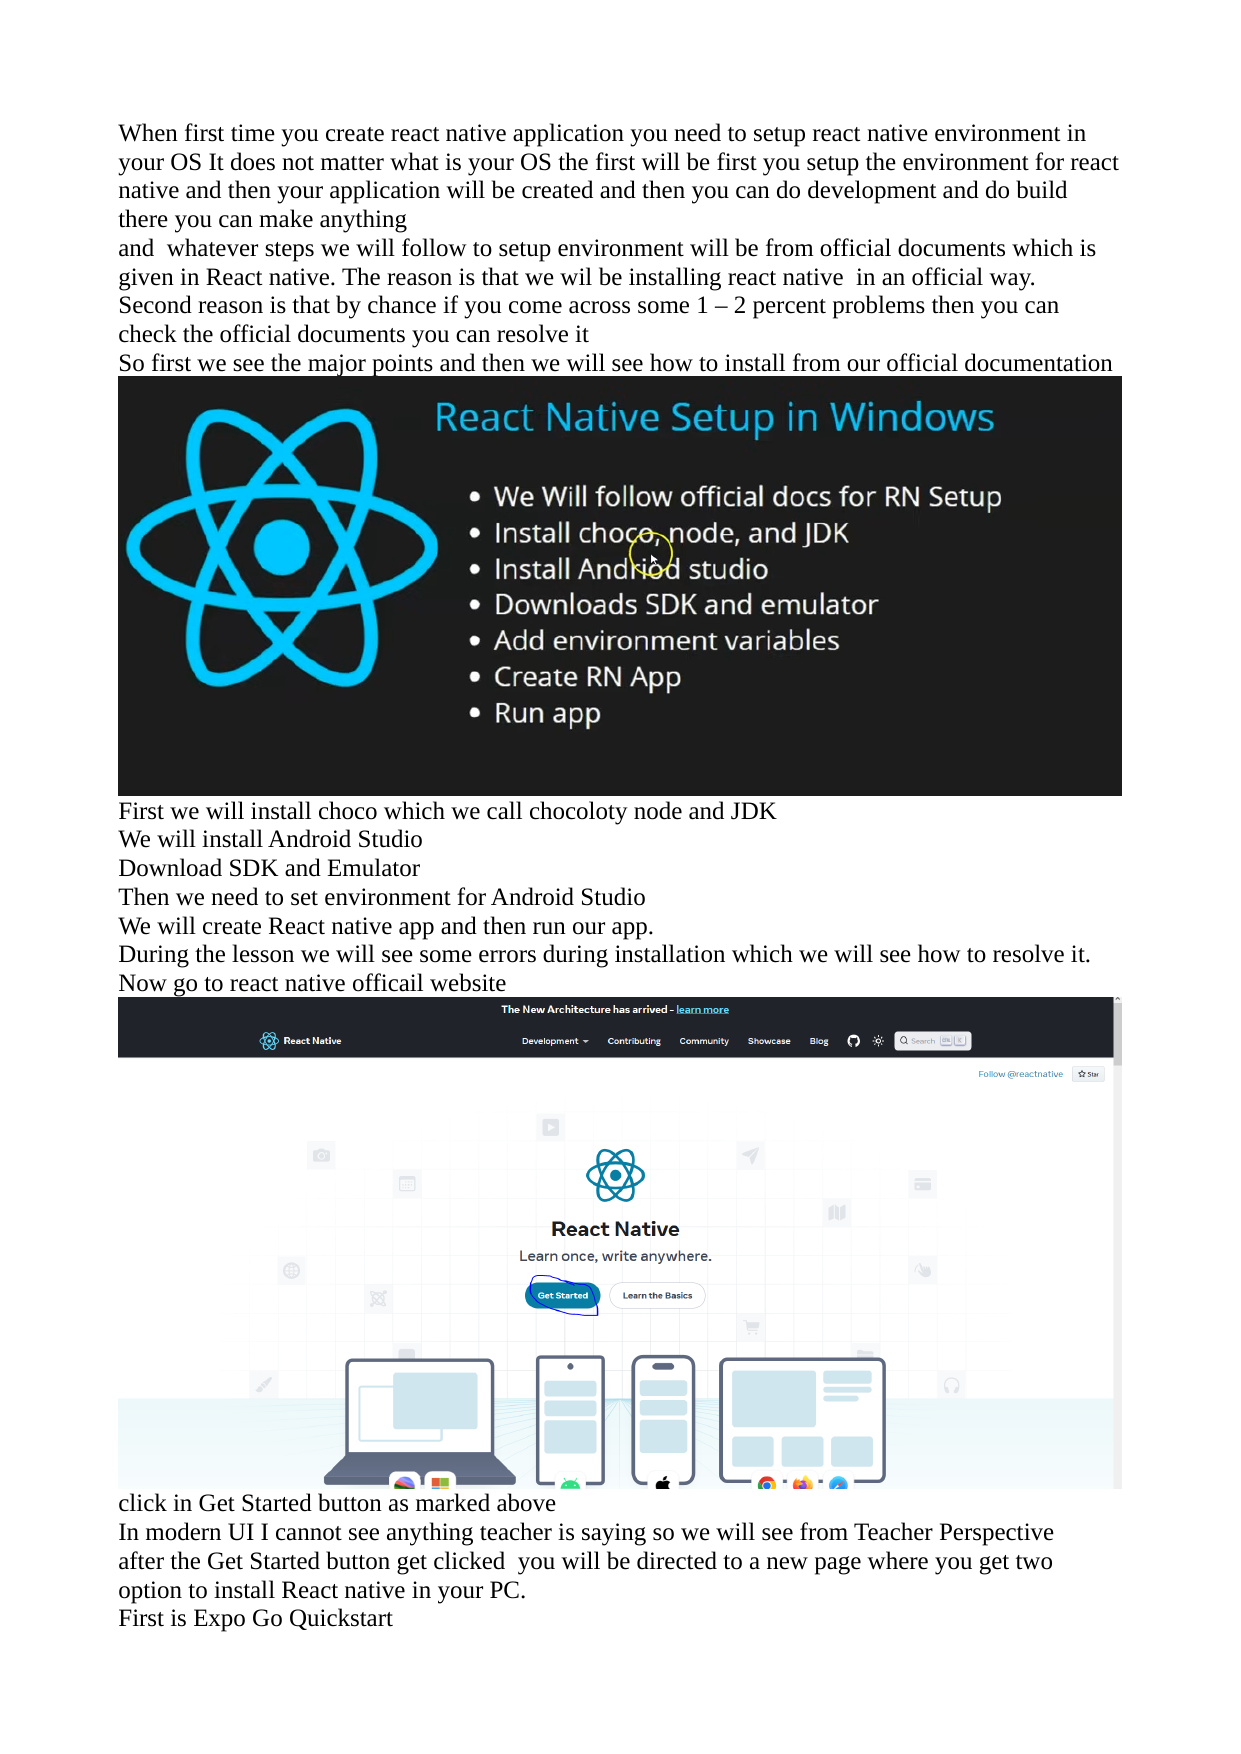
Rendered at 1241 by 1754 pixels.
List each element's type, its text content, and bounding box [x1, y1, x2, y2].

text In modern UI I cannot see anything teacher is saying so we will see from Teacher Perspective [118, 1517, 1122, 1546]
text So first we see the major points and then we will see how to install from our official documentation [118, 348, 1122, 376]
text First we will install choco which we call chocoloty node and JDK [118, 796, 1122, 824]
text Second reason is that by chance if you come across some 1 – 2 percent problems then you can check the official documents you can resolve it [118, 291, 1122, 348]
text after the Get Started button get clicked you will be directed to a new page where you get two option to install React native in your PC. [118, 1546, 1122, 1603]
text We will install Android Studio [118, 824, 1122, 853]
text click in Get Started button as marked above [118, 1489, 1122, 1517]
text Then we need to set environment for Android Studio [118, 882, 1122, 911]
text When first time you create react native application you need to setup react native environment in your OS It does not matter what is your OS the first will be first you setup the environment for react native and then your application will be created and then you can do development and do build there you can make anything [118, 118, 1122, 233]
text and whatever steps we will follow to setup environment will be from official documents which is given in React native. The reason is that we wil be installing react native in an official way. [118, 233, 1122, 291]
text First is Expo Go Quickstart [118, 1603, 1122, 1632]
text During the lesson we will see some errors during installation which we will see how to resolve it. [118, 939, 1122, 968]
text We will create React native app and then run our app. [118, 911, 1122, 939]
text Download SDK and Emulator [118, 853, 1122, 882]
text Now go to react native officail website [118, 968, 1122, 997]
picture [118, 997, 1122, 1489]
picture [118, 376, 1122, 796]
